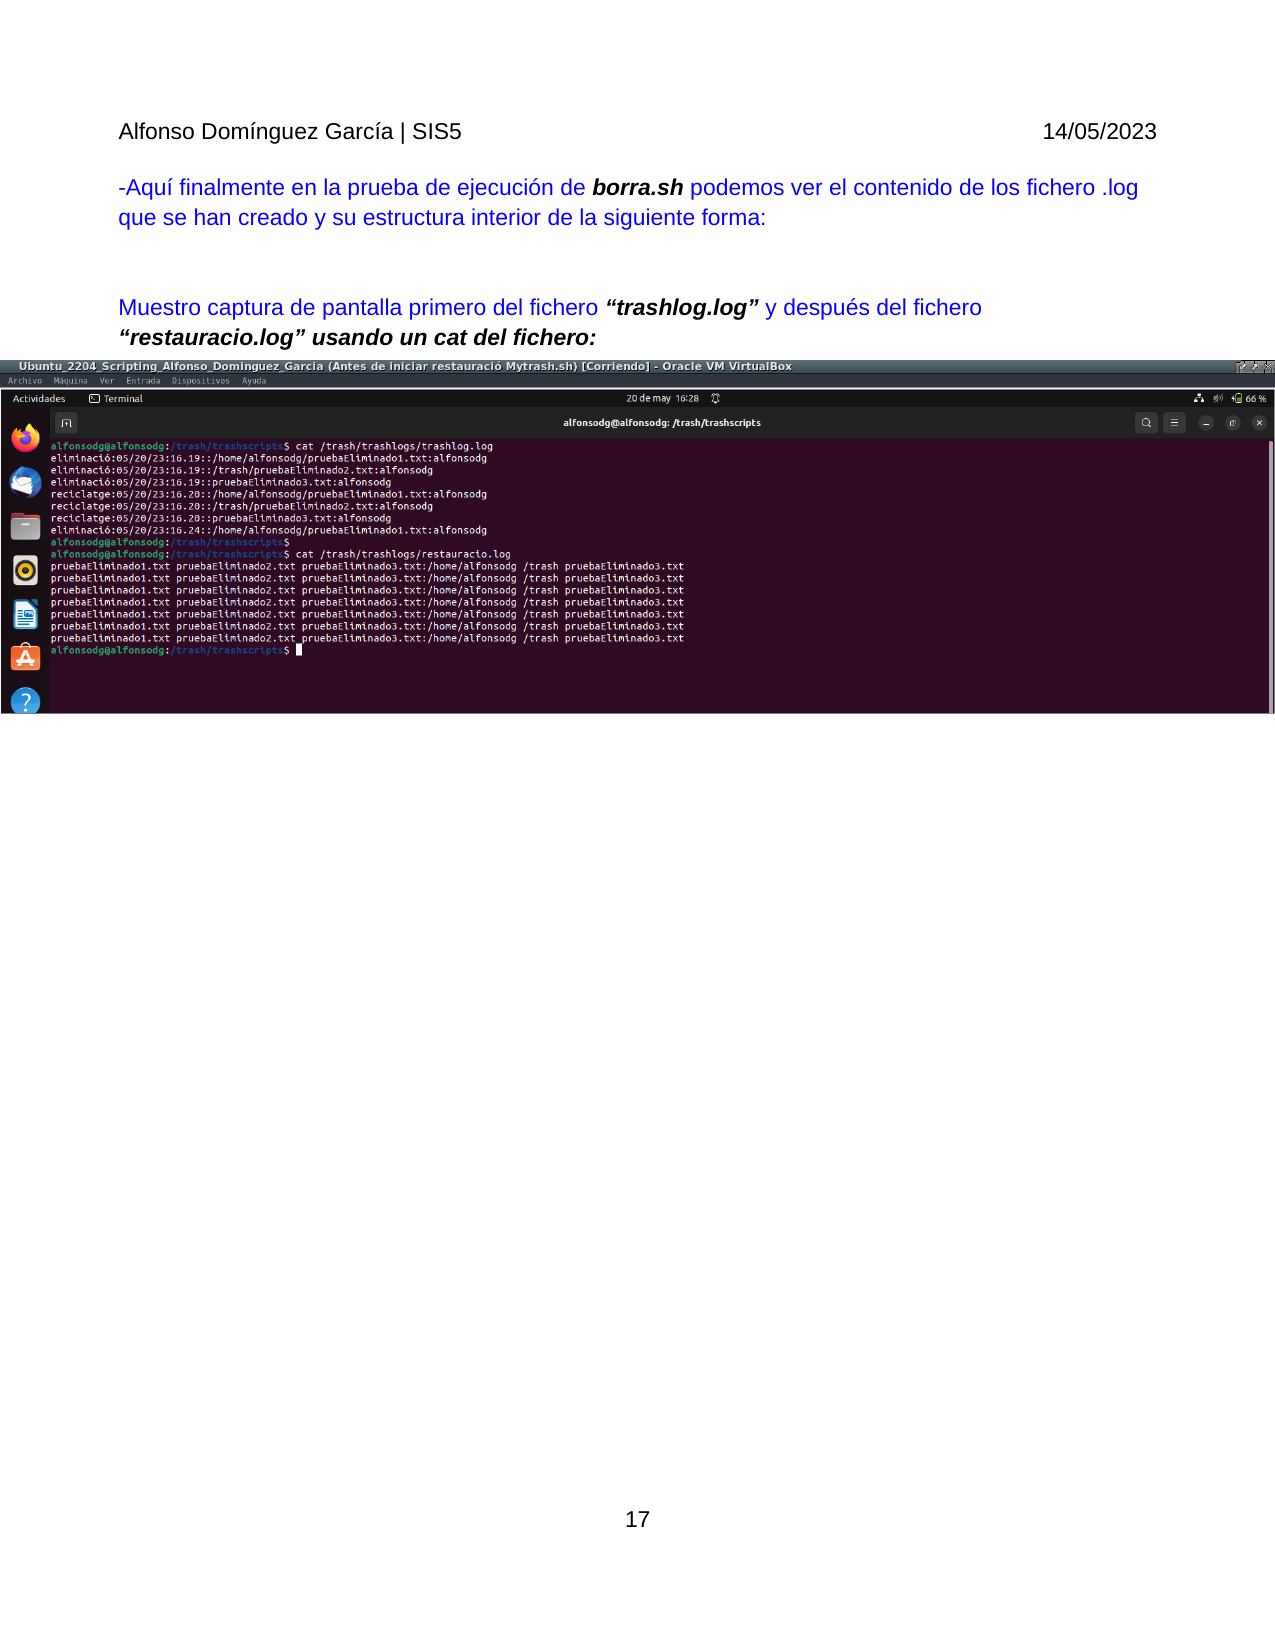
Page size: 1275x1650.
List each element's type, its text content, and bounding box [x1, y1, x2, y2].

text Muestro captura de pantalla primero del fichero “trashlog.log” y después del fichero “restauracio.log” usando un cat del fichero: [118, 294, 1157, 350]
picture [0, 360, 1275, 714]
text -Aquí finalmente en la prueba de ejecución de borra.sh podemos ver el contenido de los fichero .log que se han creado y su estructura interior de la siguiente forma: [118, 174, 1157, 231]
